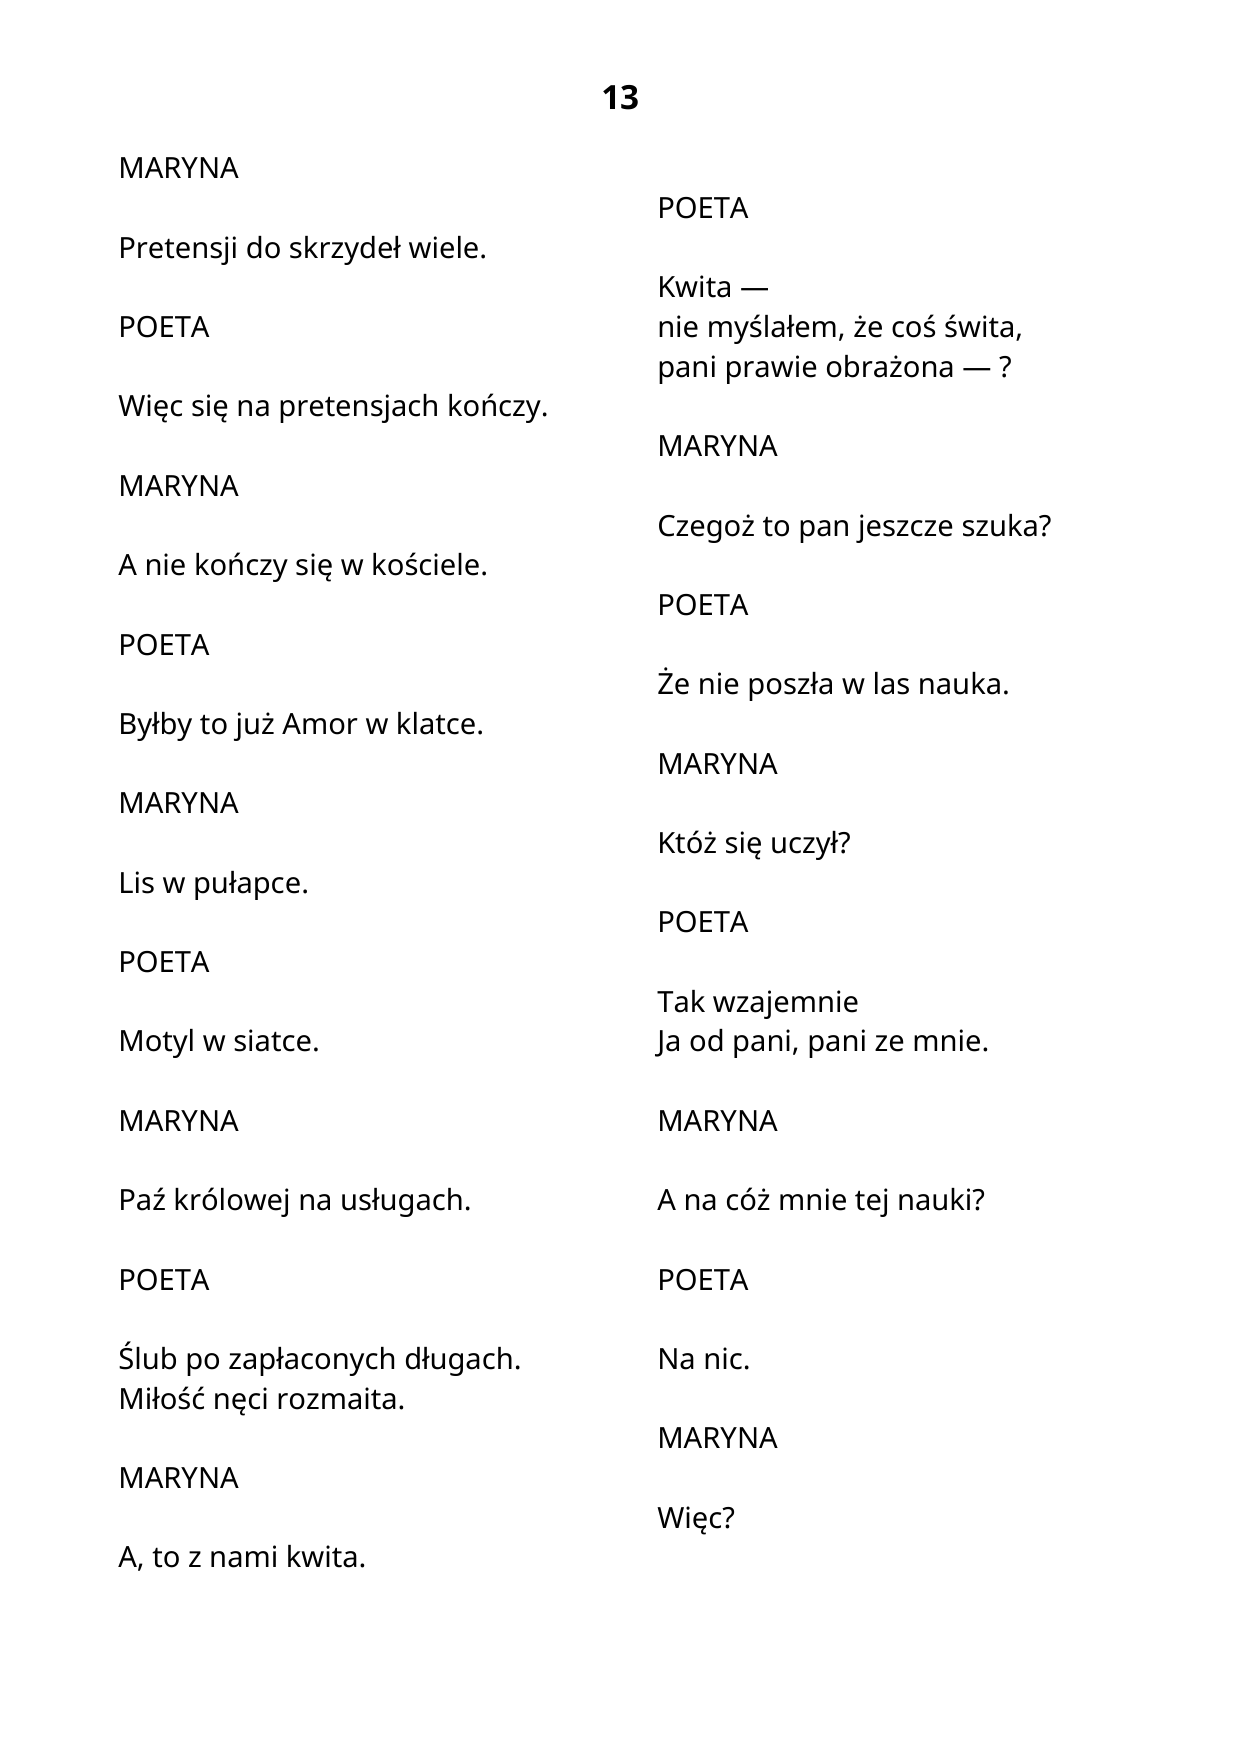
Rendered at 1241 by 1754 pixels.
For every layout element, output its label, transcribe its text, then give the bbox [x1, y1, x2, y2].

text Tak wzajemnie [657, 981, 1122, 1021]
text A, to z nami kwita. [118, 1537, 583, 1576]
text Że nie poszła w las nauka. [657, 663, 1122, 703]
text POETA [118, 1259, 583, 1298]
text Więc? [657, 1497, 1122, 1537]
text Któż się uczył? [657, 822, 1122, 862]
text MARYNA [118, 148, 583, 187]
text A nie kończy się w kościele. [118, 544, 583, 584]
text POETA [657, 1259, 1122, 1298]
text POETA [657, 187, 1122, 227]
text Ja od pani, pani ze mnie. [657, 1021, 1122, 1060]
text MARYNA [118, 1100, 583, 1140]
text pani prawie obrażona — ? [657, 346, 1122, 386]
text Czegoż to pan jeszcze szuka? [657, 505, 1122, 544]
text Motyl w siatce. [118, 1021, 583, 1060]
text MARYNA [657, 1418, 1122, 1457]
text POETA [657, 584, 1122, 624]
text A na cóż mnie tej nauki? [657, 1179, 1122, 1219]
text Pretensji do skrzydeł wiele. [118, 227, 583, 267]
text POETA [118, 624, 583, 663]
text MARYNA [118, 465, 583, 505]
text MARYNA [657, 425, 1122, 465]
text Ślub po zapłaconych długach. [118, 1338, 583, 1378]
text MARYNA [118, 783, 583, 822]
text POETA [118, 306, 583, 346]
text Paź królowej na usługach. [118, 1179, 583, 1219]
text MARYNA [657, 743, 1122, 783]
text Kwita — [657, 267, 1122, 306]
text Byłby to już Amor w klatce. [118, 703, 583, 743]
text Lis w pułapce. [118, 862, 583, 902]
text Na nic. [657, 1338, 1122, 1378]
text Miłość nęci rozmaita. [118, 1378, 583, 1418]
text MARYNA [118, 1457, 583, 1497]
text nie myślałem, że coś świta, [657, 306, 1122, 346]
text POETA [657, 902, 1122, 941]
text POETA [118, 941, 583, 981]
text Więc się na pretensjach kończy. [118, 386, 583, 425]
text MARYNA [657, 1100, 1122, 1140]
